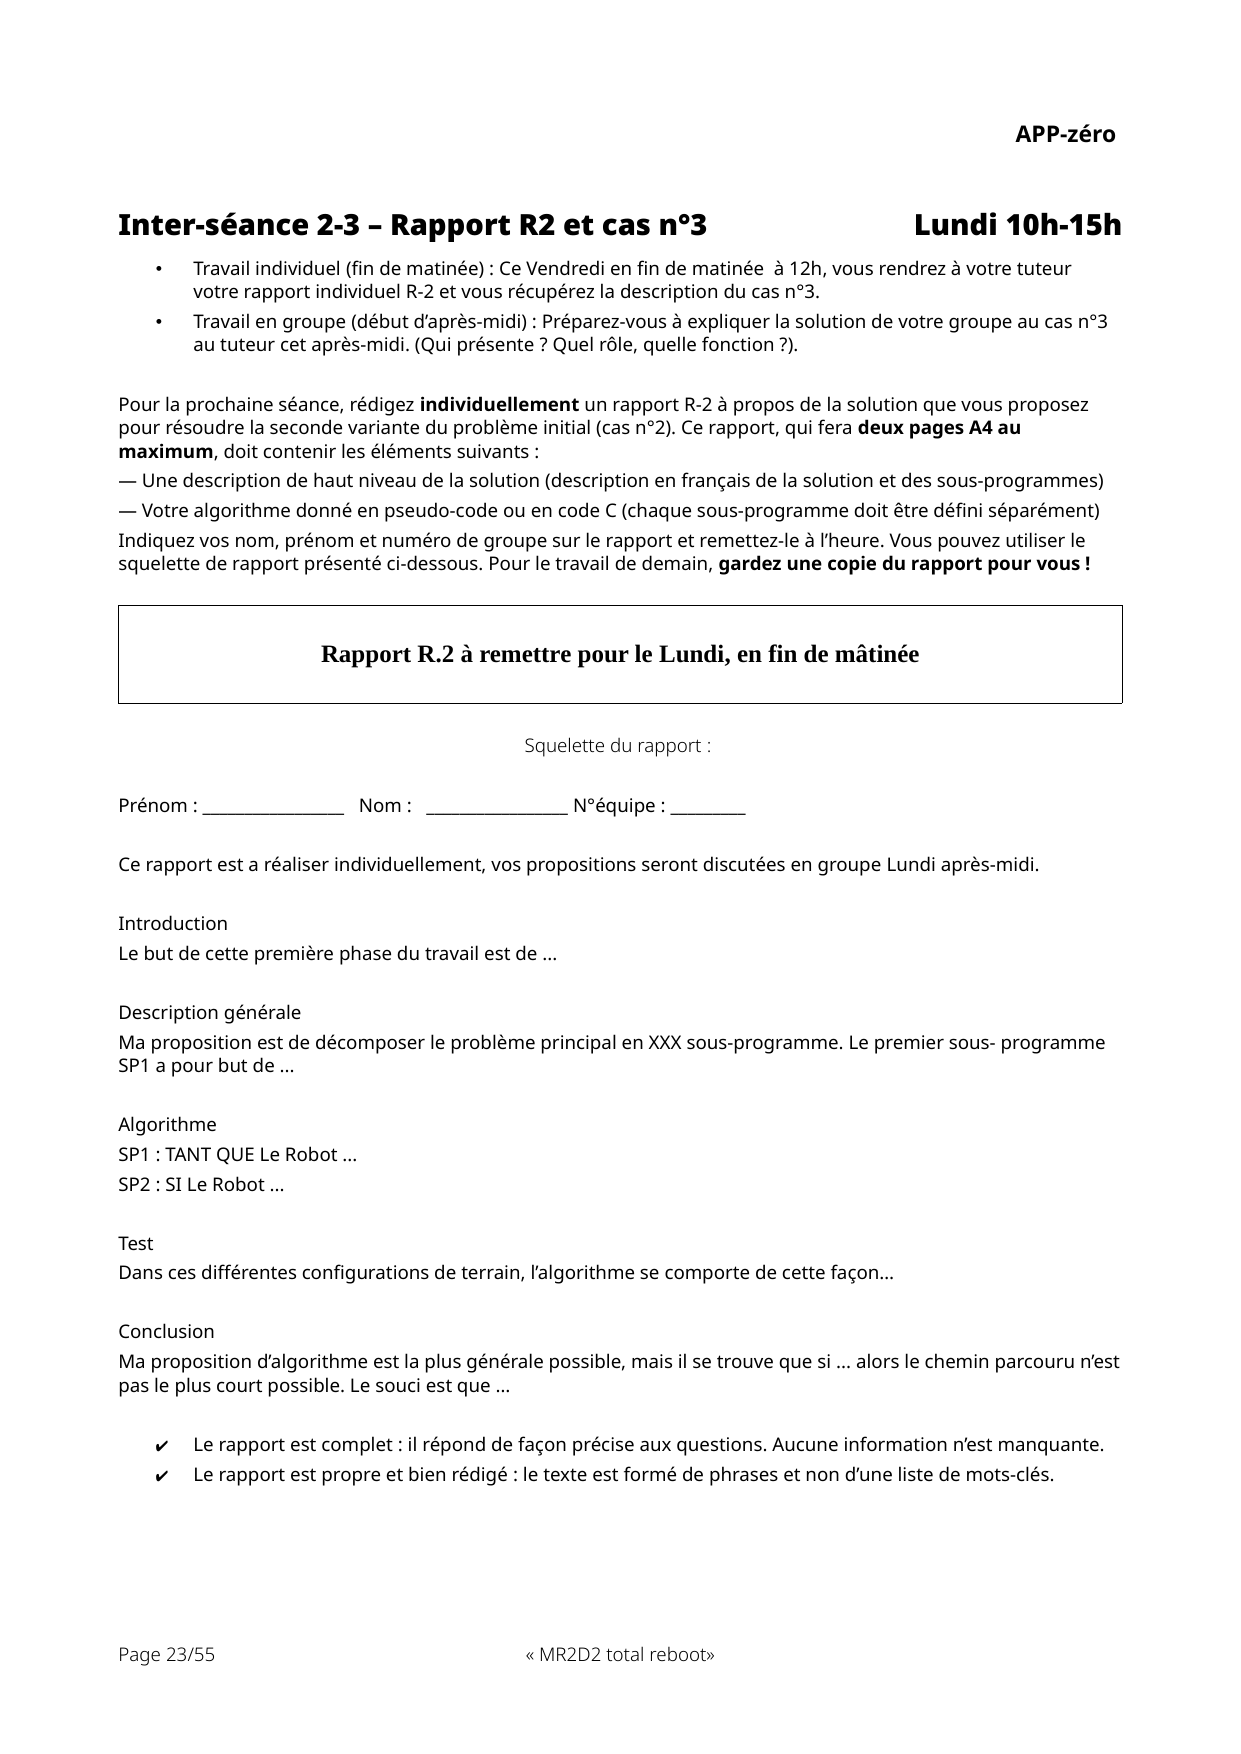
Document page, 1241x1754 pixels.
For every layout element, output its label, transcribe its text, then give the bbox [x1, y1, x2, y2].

list Travail individuel (fin de matinée) : Ce Vendredi en fin de matinée à 12h, vous rendrez à votre tuteur votre rapport individuel R-2 et vous récupérez la description du cas n°3. [156, 256, 1122, 303]
text Prénom : _________________ Nom : _________________ N°équipe : _________ [118, 793, 1122, 817]
text Indiquez vos nom, prénom et numéro de groupe sur le rapport et remettez-le à l’heure. Vous pouvez utiliser le squelette de rapport présenté ci-dessous. Pour le travail de demain, gardez une copie du rapport pour vous ! [118, 528, 1122, 575]
list Le rapport est complet : il répond de façon précise aux questions. Aucune information n’est manquante. [156, 1432, 1122, 1456]
text Squelette du rapport : [118, 732, 1122, 758]
text — Votre algorithme donné en pseudo-code ou en code C (chaque sous-programme doit être défini séparément) [118, 498, 1122, 522]
list Travail en groupe (début d’après-midi) : Préparez-vous à expliquer la solution de votre groupe au cas n°3 au tuteur cet après-midi. (Qui présente ? Quel rôle, quelle fonction ?). [156, 309, 1122, 357]
text Algorithme [118, 1113, 1122, 1137]
text Conclusion [118, 1320, 1122, 1344]
subtitle Inter-séance 2-3 – Rapport R2 et cas n°3 Lundi 10h-15h [118, 204, 1122, 243]
text Le but de cette première phase du travail est de ... [118, 941, 1122, 965]
table_header Rapport R.2 à remettre pour le Lundi, en fin de mâtinée [119, 606, 1122, 703]
text Ma proposition d’algorithme est la plus générale possible, mais il se trouve que si ... alors le chemin parcouru n’est pas le plus court possible. Le souci est que … [118, 1350, 1122, 1397]
text SP1 : TANT QUE Le Robot ... [118, 1143, 1122, 1166]
text Description générale [118, 1001, 1122, 1024]
text Ma proposition est de décomposer le problème principal en XXX sous-programme. Le premier sous- programme SP1 a pour but de ... [118, 1030, 1122, 1077]
text SP2 : SI Le Robot ... [118, 1172, 1122, 1196]
list Le rapport est propre et bien rédigé : le texte est formé de phrases et non d’une liste de mots-clés. [156, 1462, 1122, 1486]
text Introduction [118, 912, 1122, 936]
text Dans ces différentes configurations de terrain, l’algorithme se comporte de cette façon… [118, 1261, 1122, 1284]
text Ce rapport est a réaliser individuellement, vos propositions seront discutées en groupe Lundi après-midi. [118, 853, 1122, 876]
text — Une description de haut niveau de la solution (description en français de la solution et des sous-programmes) [118, 469, 1122, 493]
text Pour la prochaine séance, rédigez individuellement un rapport R-2 à propos de la solution que vous proposez pour résoudre la seconde variante du problème initial (cas n°2). Ce rapport, qui fera deux pages A4 au maximum, doit contenir les éléments suivants : [118, 392, 1122, 463]
text Test [118, 1231, 1122, 1255]
